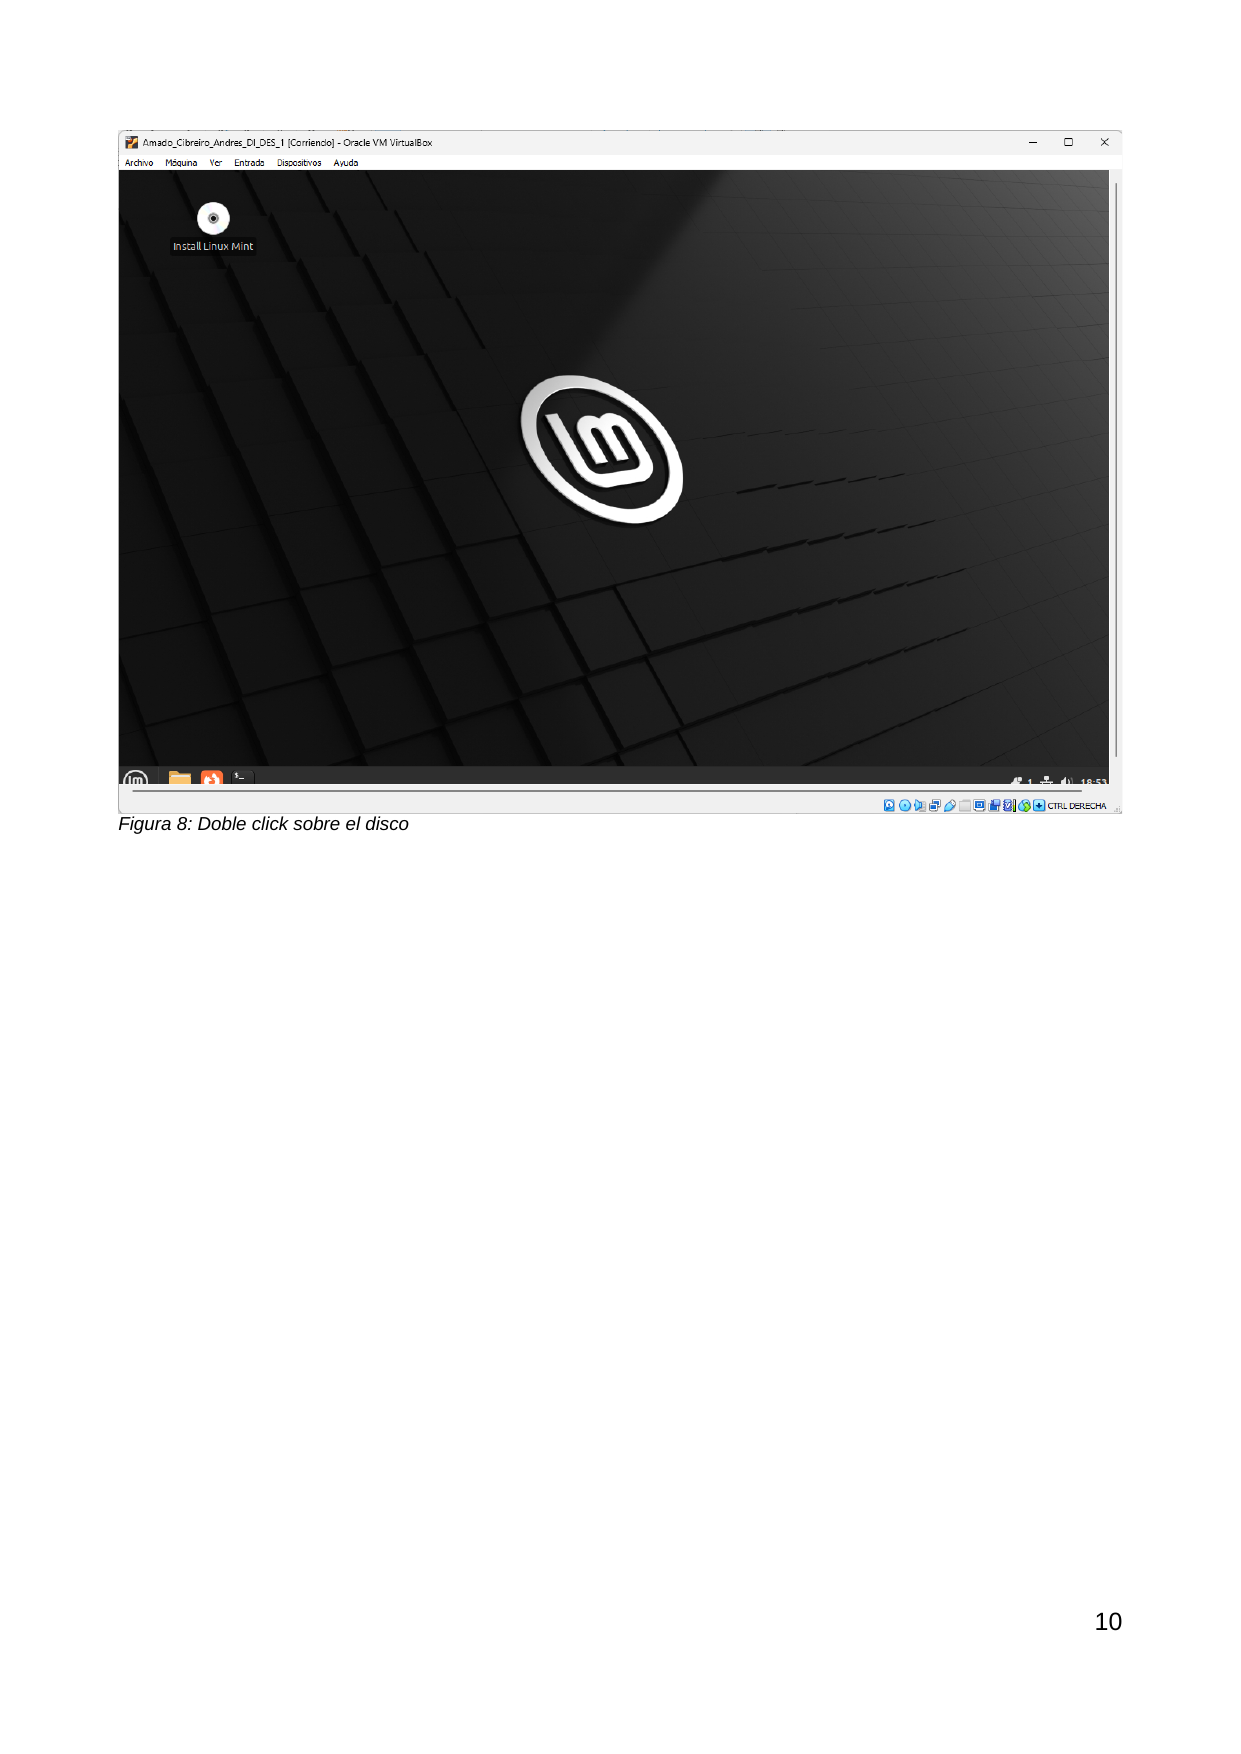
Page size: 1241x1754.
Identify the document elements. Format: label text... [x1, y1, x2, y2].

picture [118, 130, 1123, 814]
text Figura 8: Doble click sobre el disco [118, 814, 1122, 835]
